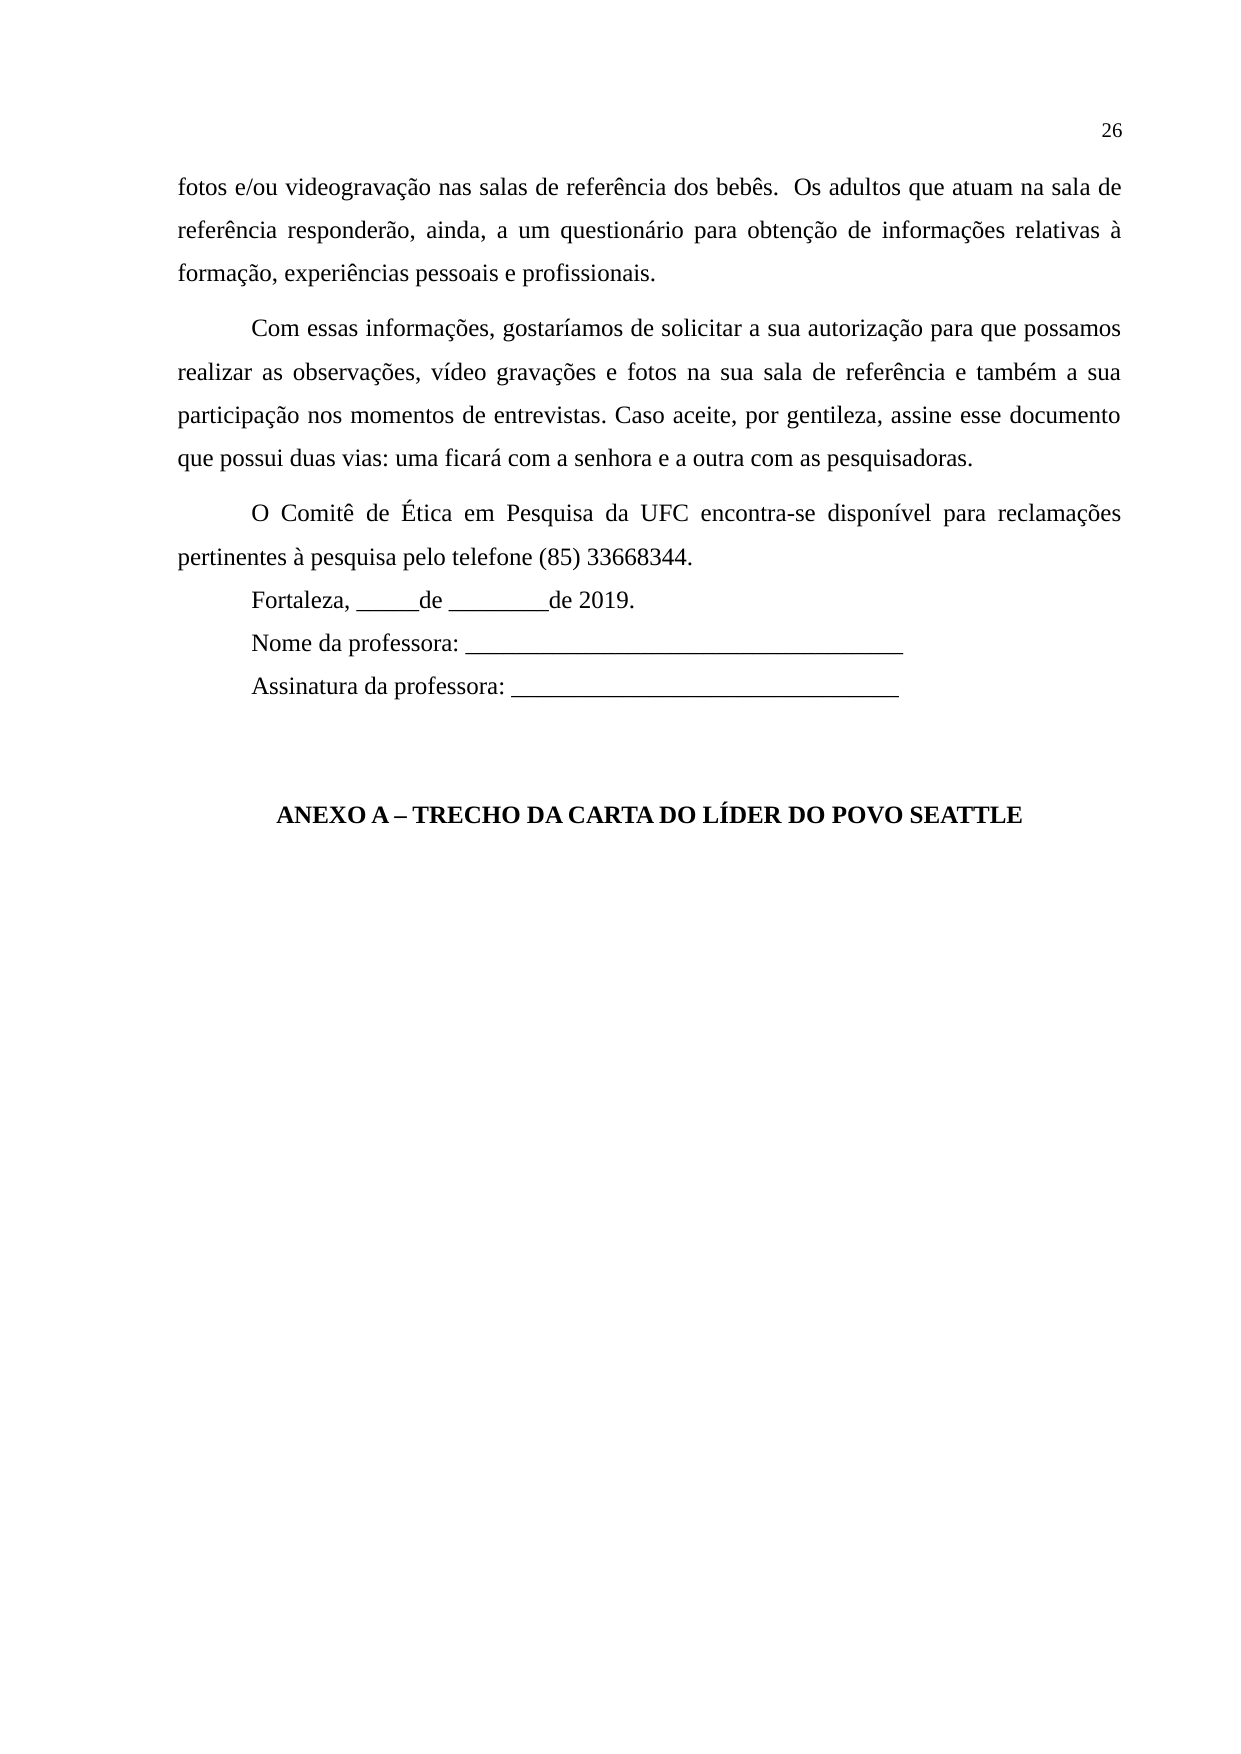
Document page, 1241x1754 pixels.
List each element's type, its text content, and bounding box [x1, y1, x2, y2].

text Assinatura da professora: _______________________________ [177, 671, 1122, 700]
text Com essas informações, gostaríamos de solicitar a sua autorização para que possamos realizar as observações, vídeo gravações e fotos na sua sala de referência e também a sua participação nos momentos de entrevistas. Caso aceite, por gentileza, assine esse documento que possui duas vias: uma ficará com a senhora e a outra com as pesquisadoras. [177, 313, 1122, 472]
text O Comitê de Ética em Pesquisa da UFC encontra-se disponível para reclamações pertinentes à pesquisa pelo telefone (85) 33668344. [177, 498, 1122, 570]
text ANEXO A – TRECHO DA CARTA DO LÍDER DO POVO SEATTLE [177, 800, 1122, 829]
text fotos e/ou videogravação nas salas de referência dos bebês. Os adultos que atuam na sala de referência responderão, ainda, a um questionário para obtenção de informações relativas à formação, experiências pessoais e profissionais. [177, 172, 1122, 287]
text Nome da professora: ___________________________________ [177, 628, 1122, 657]
text Fortaleza, _____de ________de 2019. [177, 585, 1122, 613]
